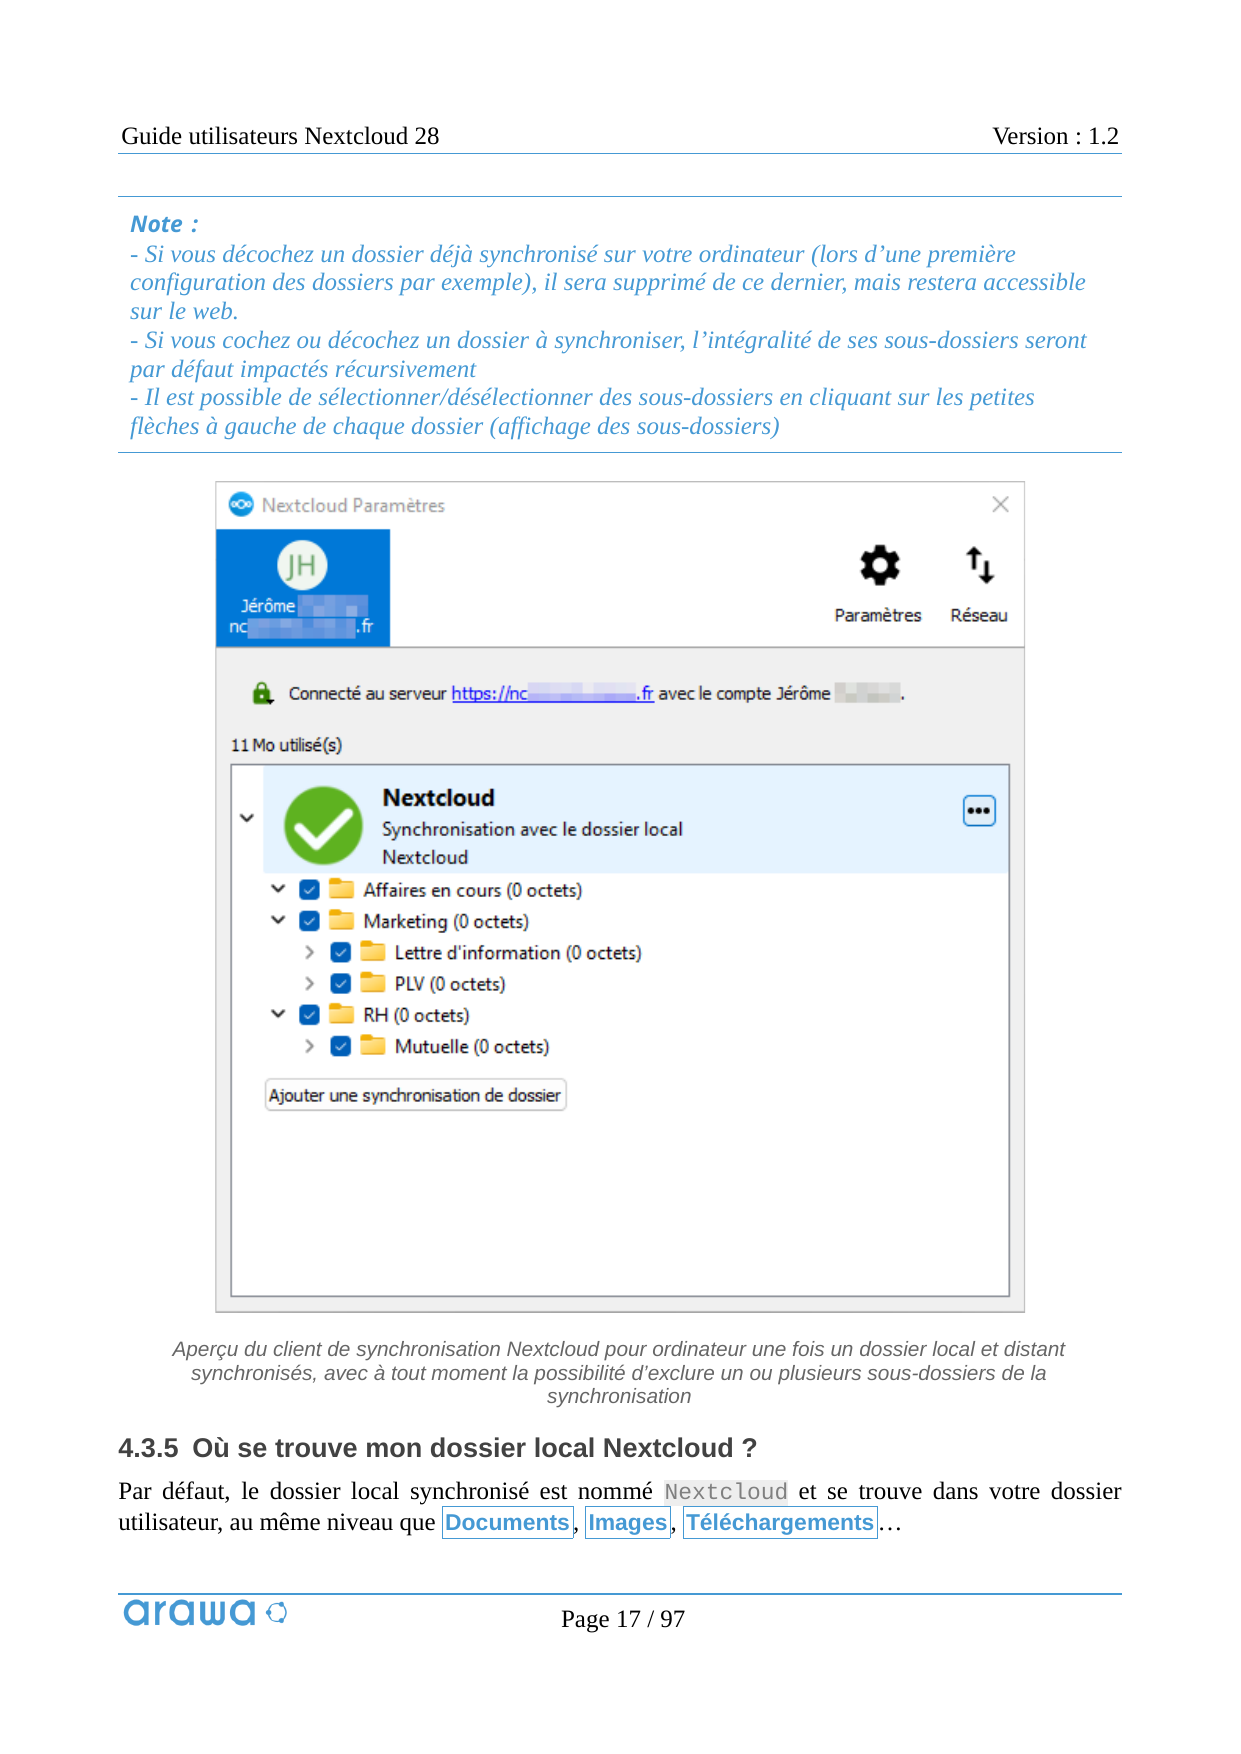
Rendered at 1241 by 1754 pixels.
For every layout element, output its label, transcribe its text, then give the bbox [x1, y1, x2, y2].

picture [121, 1597, 290, 1628]
text Note : - Si vous décochez un dossier déjà synchronisé sur votre ordinateur (lors d’une première configuration des dossiers par exemple), il sera supprimé de ce dernier, mais restera accessible sur le web. - Si vous cochez ou décochez un dossier à synchroniser, l’intégralité de ses sous-dossiers seront par défaut impactés récursivement - Il est possible de sélectionner/désélectionner des sous-dossiers en cliquant sur les petites flèches à gauche de chaque dossier (affichage des sous-dossiers) [118, 197, 1122, 452]
text Par défaut, le dossier local synchronisé est nommé Nextcloud et se trouve dans votre dossier utilisateur, au même niveau que Documents, Images, Téléchargements… [118, 1476, 1122, 1538]
text Aperçu du client de synchronisation Nextcloud pour ordinateur une fois un dossier local et distant synchronisés, avec à tout moment la possibilité d’exclure un ou plusieurs sous-dossiers de la synchronisation [118, 1336, 1122, 1408]
picture [215, 481, 1025, 1313]
subtitle Où se trouve mon dossier local Nextcloud ? [118, 1432, 1122, 1463]
